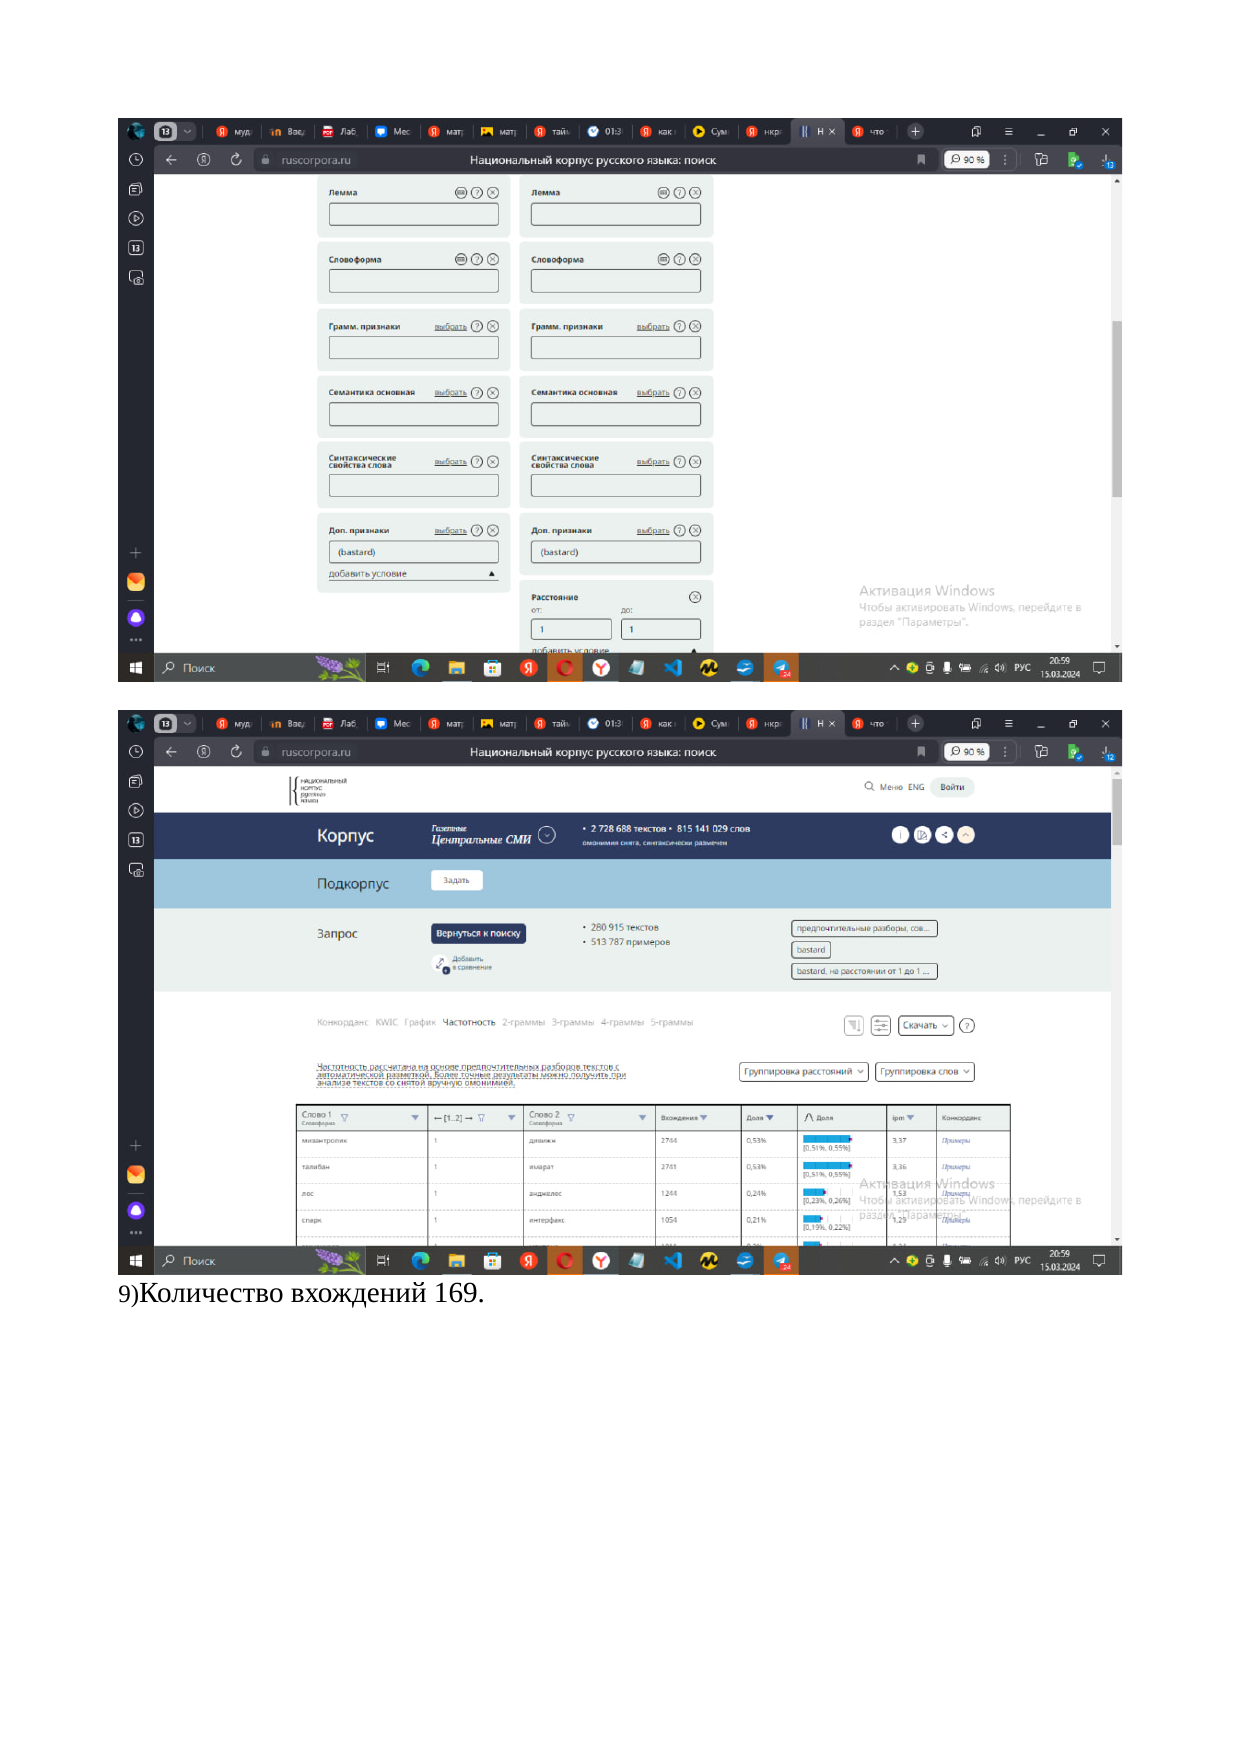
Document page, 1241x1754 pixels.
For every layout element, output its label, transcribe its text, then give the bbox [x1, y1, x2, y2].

picture [118, 710, 1123, 1275]
text 9)Количество вхождений 169. [118, 1275, 1122, 1308]
picture [118, 118, 1123, 682]
